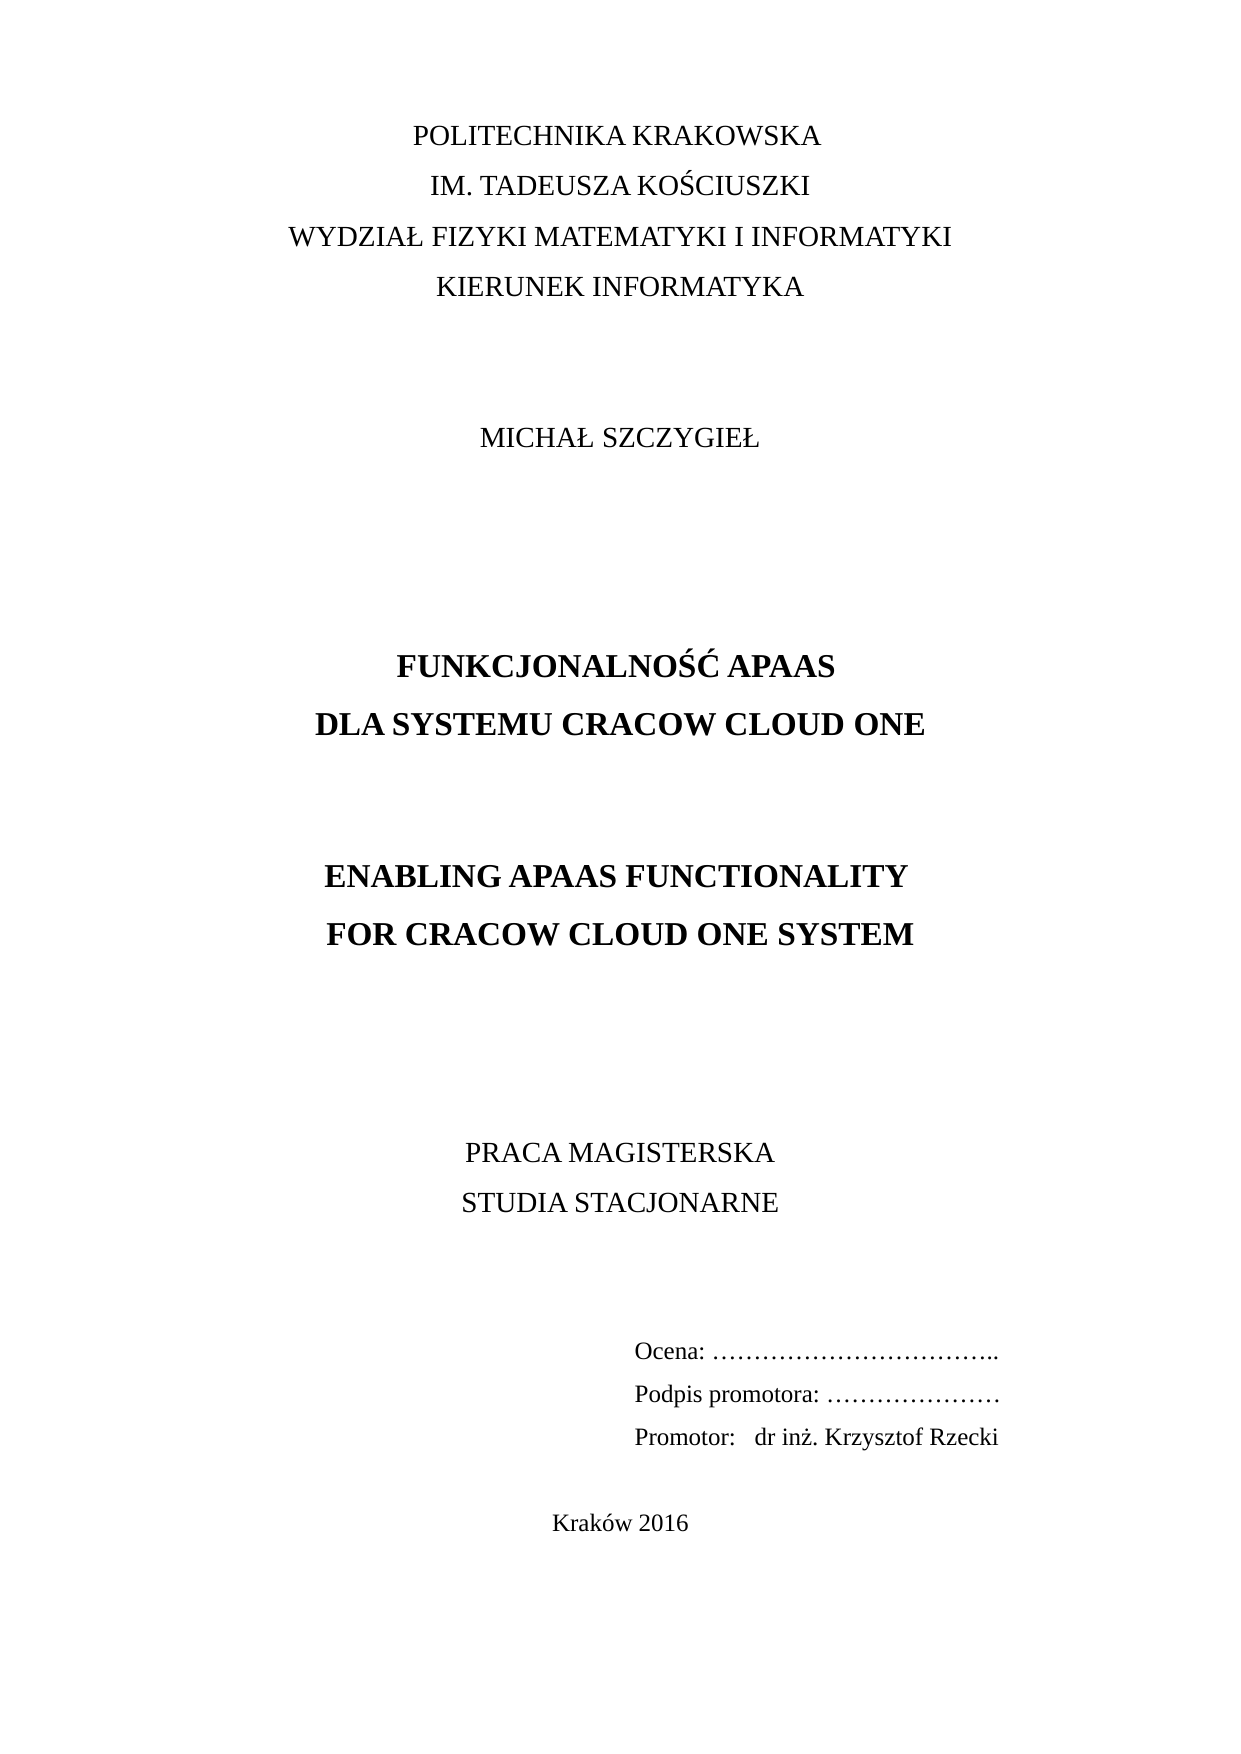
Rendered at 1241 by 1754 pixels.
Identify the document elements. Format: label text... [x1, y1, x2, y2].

text POLITECHNIKA KRAKOWSKA [118, 118, 1122, 152]
text Kraków 2016 [118, 1508, 1122, 1537]
title FUNKCJONALNOŚĆ APAAS DLA SYSTEMU CRACOW CLOUD ONE [118, 646, 1122, 742]
text Promotor: dr inż. Krzysztof Rzecki [561, 1422, 1122, 1451]
text STUDIA STACJONARNE [118, 1185, 1122, 1218]
title ENABLING APAAS FUNCTIONALITY FOR CRACOW CLOUD ONE SYSTEM [118, 856, 1122, 952]
text IM. TADEUSZA KOŚCIUSZKI [118, 168, 1122, 202]
text PRACA MAGISTERSKA [118, 1135, 1122, 1168]
text WYDZIAŁ FIZYKI MATEMATYKI I INFORMATYKI [118, 219, 1122, 252]
text KIERUNEK INFORMATYKA [118, 269, 1122, 303]
text MICHAŁ SZCZYGIEŁ [118, 420, 1122, 453]
text Ocena: …………………………….. [561, 1336, 1122, 1365]
text Podpis promotora: ………………… [561, 1379, 1122, 1408]
